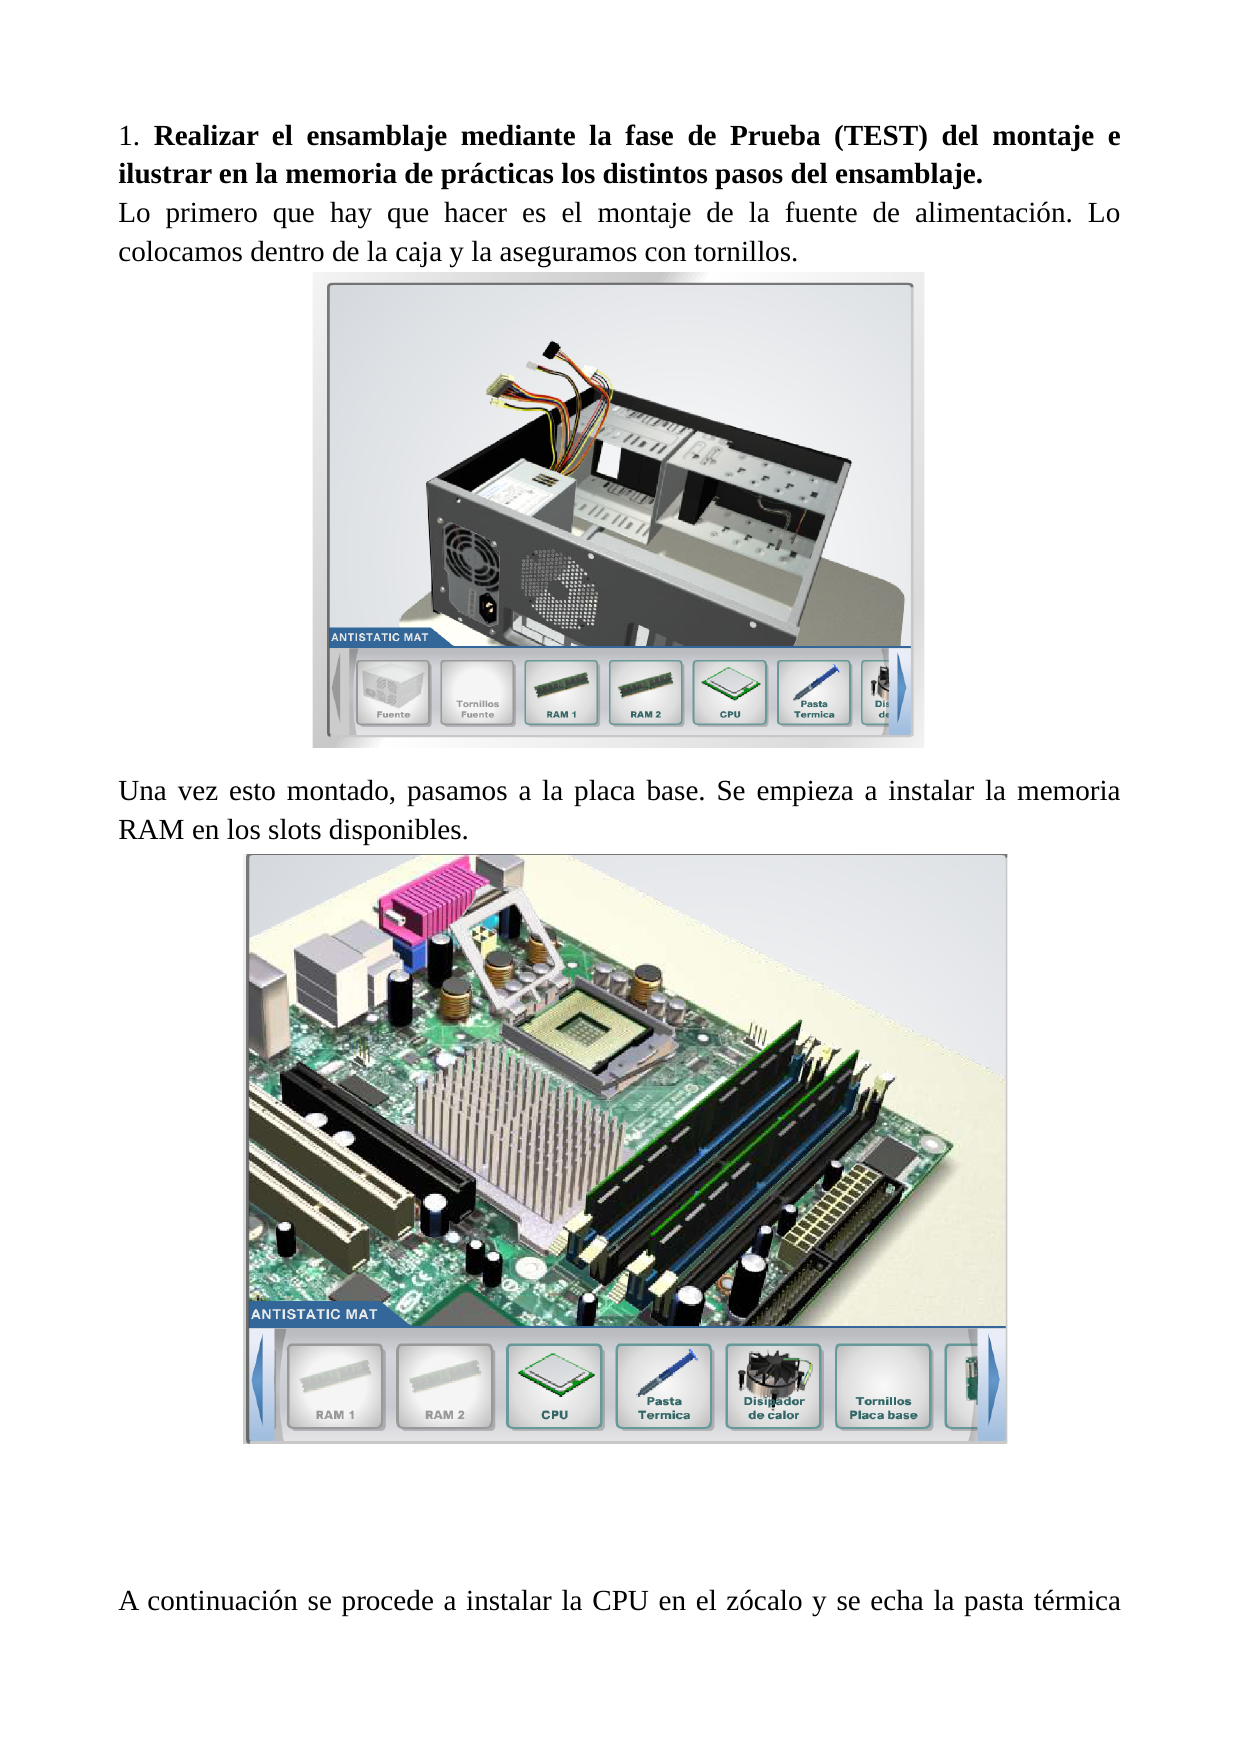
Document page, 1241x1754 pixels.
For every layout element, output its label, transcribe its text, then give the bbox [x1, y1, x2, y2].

text Una vez esto montado, pasamos a la placa base. Se empieza a instalar la memoria RAM en los slots disponibles. [118, 773, 1122, 845]
picture [312, 272, 925, 748]
text Lo primero que hay que hacer es el montaje de la fuente de alimentación. Lo colocamos dentro de la caja y la aseguramos con tornillos. [118, 195, 1122, 267]
text A continuación se procede a instalar la CPU en el zócalo y se echa la pasta térmica [118, 1583, 1122, 1616]
picture [243, 854, 1008, 1444]
text 1. Realizar el ensamblaje mediante la fase de Prueba (TEST) del montaje e ilustrar en la memoria de prácticas los distintos pasos del ensamblaje. [118, 118, 1122, 190]
